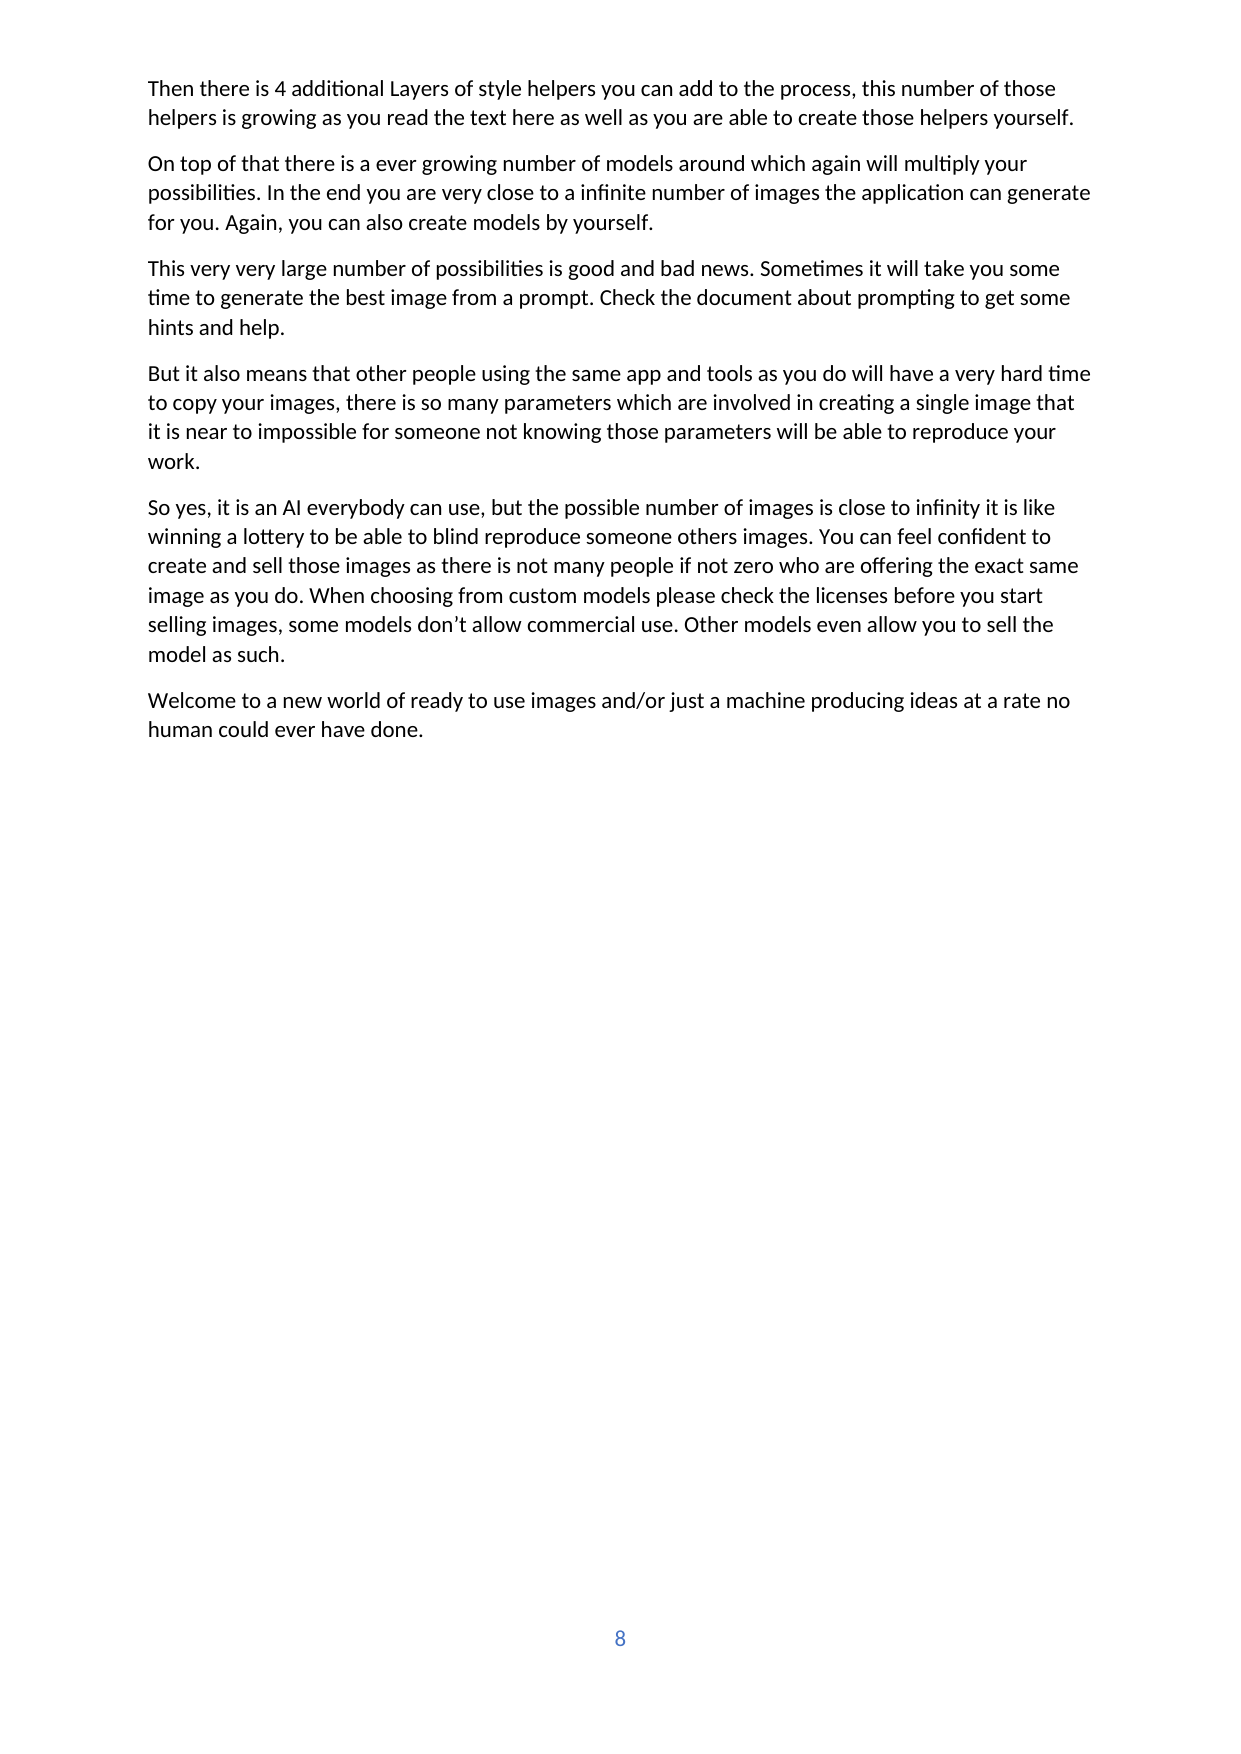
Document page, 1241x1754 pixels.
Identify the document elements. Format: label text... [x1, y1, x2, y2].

text This very very large number of possibilities is good and bad news. Sometimes it will take you some time to generate the best image from a prompt. Check the document about prompting to get some hints and help. [148, 254, 1093, 341]
text So yes, it is an AI everybody can use, but the possible number of images is close to infinity it is like winning a lottery to be able to blind reproduce someone others images. You can feel confident to create and sell those images as there is not many people if not zero who are offering the exact same image as you do. When choosing from custom models please check the licenses before you start selling images, some models don’t allow commercial use. Other models even allow you to sell the model as such. [148, 493, 1093, 668]
text On top of that there is a ever growing number of models around which again will multiply your possibilities. In the end you are very close to a infinite number of images the application can generate for you. Again, you can also create models by yourself. [148, 149, 1093, 236]
text Then there is 4 additional Layers of style helpers you can add to the process, this number of those helpers is growing as you read the text here as well as you are able to create those helpers yourself. [148, 74, 1093, 131]
text But it also means that other people using the same app and tools as you do will have a very hard time to copy your images, there is so many parameters which are involved in creating a single image that it is near to impossible for someone not knowing those parameters will be able to reproduce your work. [148, 359, 1093, 475]
text Welcome to a new world of ready to use images and/or just a machine producing ideas at a rate no human could ever have done. [148, 686, 1093, 743]
